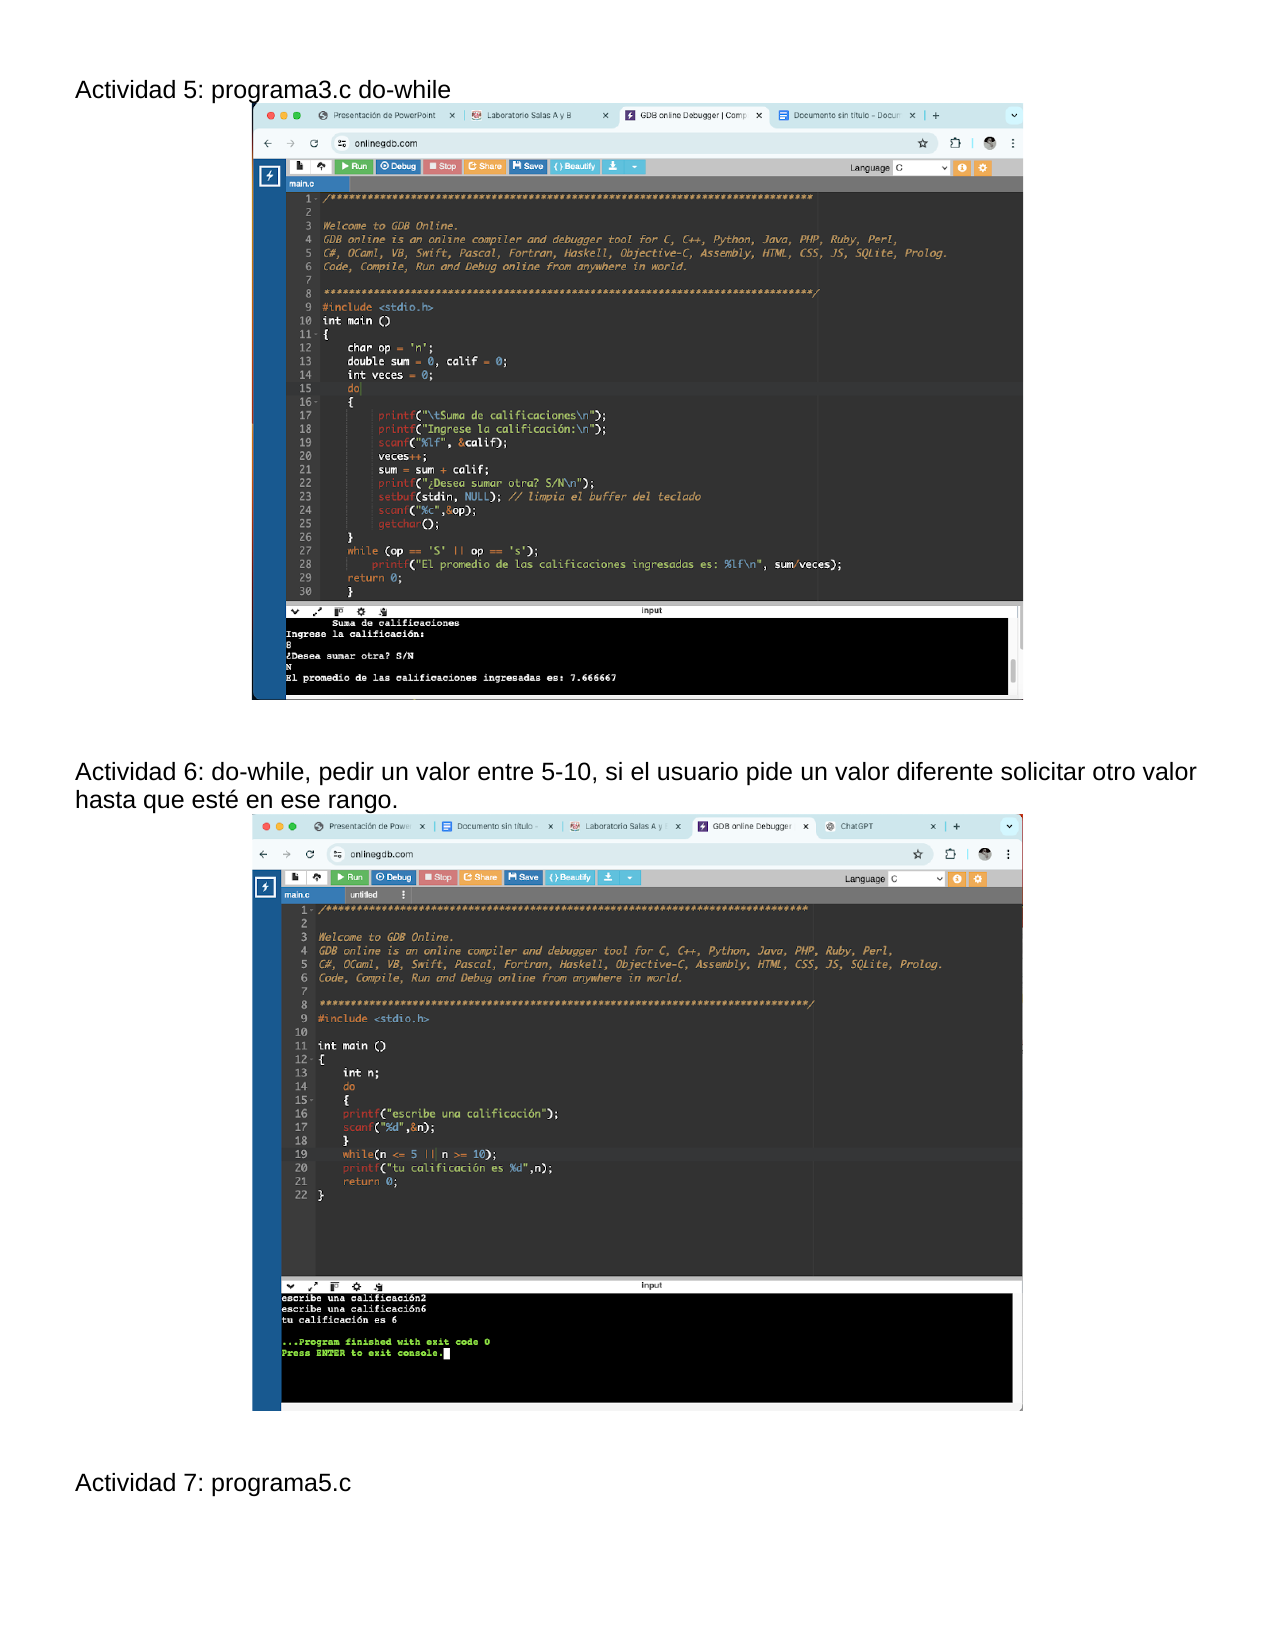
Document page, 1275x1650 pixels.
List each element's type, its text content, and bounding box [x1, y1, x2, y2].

text Actividad 5: programa3.c do-while [75, 75, 1200, 104]
text Actividad 6: do-while, pedir un valor entre 5-10, si el usuario pide un valor diferente solicitar otro valor hasta que esté en ese rango. [75, 757, 1200, 814]
text Actividad 7: programa5.c [75, 1468, 1200, 1497]
